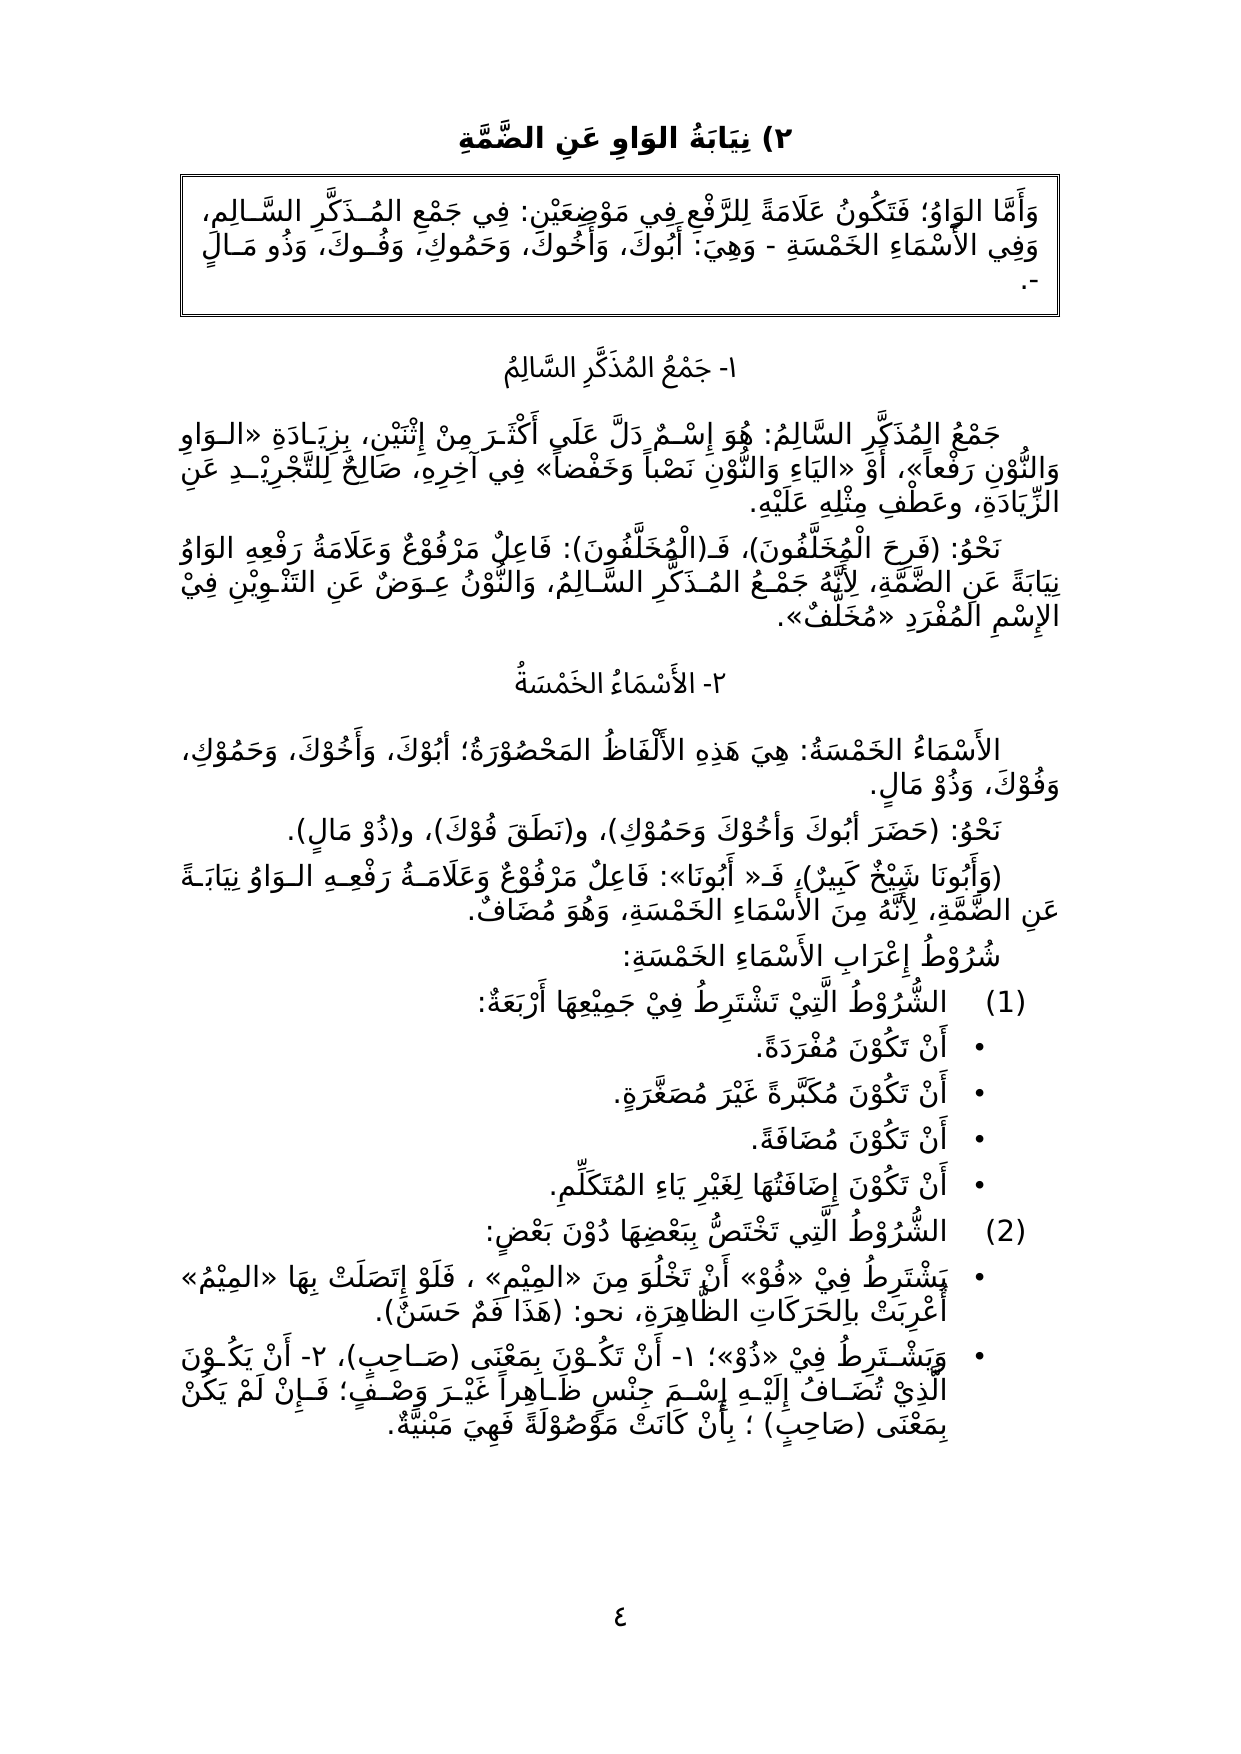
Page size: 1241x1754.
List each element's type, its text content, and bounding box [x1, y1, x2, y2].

list الشُّرُوْطُ الَّتِيْ تَشْتَرِطُ فِيْ جَمِيْعِهَا أَرْبَعَةٌ: [180, 985, 985, 1019]
subtitle ٢- الأَسْمَاءُ الخَمْسَةُ [180, 654, 1060, 715]
text وَأَمَّا الوَاوُ؛ فَتَكُونُ عَلَامَةً لِلرَّفْعِ فِي مَوْضِعَيْنِ: فِي جَمْعِ المُذَكَّرِ السَّالِمِ، وَفِي الأَسْمَاءِ الخَمْسَةِ - وَهِيَ: أَبُوكَ، وَأَخُوكَ، وَحَمُوكِ، وَفُوكَ، وَذُو مَالٍ -. [183, 177, 1057, 314]
text نَحْوُ: ﴿فَرِحَ الْمُخَلَّفُونَ﴾، فَـ(الْمُخَلَّفُونَ): فَاعِلٌ مَرْفُوْعٌ وَعَلَامَةُ رَفْعِهِ الوَاوُ نِيَابَةً عَنِ الضَّمَّةِ، لِأَنَّهُ جَمْعُ المُذَكَّرِ السَّالِمُ، وَالنُّوْنُ عِوَضٌ عَنِ التَنْوِيْنِ فِيْ الإِسْمِ المُفْرَدِ «مُخَلَّفٌ». [180, 531, 1060, 633]
text ﴿وَأَبُونَا شَيْخٌ كَبِيرٌ﴾، فَـ« أَبُونَا»: فَاعِلٌ مَرْفُوْعٌ وَعَلَامَةُ رَفْعِهِ الوَاوُ نِيَابَةً عَنِ الضَّمَّةِ، لِأَنَّهُ مِنَ الأَسْمَاءِ الخَمْسَةِ، وَهُوَ مُضَافٌ. [180, 859, 1060, 927]
text الأَسْمَاءُ الخَمْسَةُ: هِيَ هَذِهِ الأَلْفَاظُ المَحْصُوْرَةُ؛ أبُوْكَ، وَأَخُوْكَ، وَحَمُوْكِ، وَفُوْكَ، وَذُوْ مَالٍ. [180, 734, 1060, 802]
text جَمْعُ المُذَكَّرِ السَّالِمُ: هُوَ إِسْمٌ دَلَّ عَلَى أَكْثَرَ مِنْ إِثْنَيْنِ، بِزِيَادَةِ «الوَاوِ وَالنُّوْنِ رَفْعاً»، أَوْ «اليَاءِ وَالنُّوْنِ نَصْباً وَخَفْضاً» فِي آخِرِهِ، صَالِحٌ لِلتَّجْرِيْدِ عَنِ الزِّيَادَةِ، وعَطْفِ مِثْلِهِ عَلَيْهِ. [180, 417, 1060, 519]
list أَنْ تَكُوْنَ مُضَافَةً. [180, 1122, 985, 1156]
subtitle ١- جَمْعُ المُذَكَّرِ السَّالِمُ [180, 337, 1060, 399]
subtitle ٢) نِيَابَةُ الوَاوِ عَنِ الضَّمَّةِ [180, 121, 1060, 155]
text شُرُوْطُ إِعْرَابِ الأَسْمَاءِ الخَمْسَةِ: [180, 939, 1060, 973]
list الشُّرُوْطُ الَّتِي تَخْتَصُّ بِبَعْضِهَا دُوْنَ بَعْضٍ: [180, 1214, 985, 1248]
list أَنْ تَكُوْنَ مُكَبَّرةً غَيْرَ مُصَغَّرَةٍ. [180, 1077, 985, 1111]
list أَنْ تَكُوْنَ مُفْرَدَةً. [180, 1031, 985, 1065]
list وَيَشْتَرِطُ فِيْ «ذُوْ»؛ ١- أَنْ تَكُوْنَ بِمَعْنَى (صَاحِبٍ)، ٢- أَنْ يَكُوْنَ الَّذِيْ تُضَافُ إِلَيْهِ إِسْمَ جِنْسٍ ظَاهِراً غَيْرَ وَصْفٍ؛ فَإِنْ لَمْ يَكُنْ بِمَعْنَى (صَاحِبٍ) ؛ بِأَنْ كَانَتْ مَوْصُوْلَةً فَهِيَ مَبْنيَّةٌ. [180, 1340, 985, 1442]
list يَشْتَرِطُ فِيْ «فُوْ» أَنْ تَخْلُوَ مِنَ «المِيْمِ» ، فَلَوْ إِتَصَلَتْ بِهَا «المِيْمُ» أُعْرِبَتْ باِلحَرَكَاتِ الظَّاهِرَةِ، نحو: (هَذَا فَمٌ حَسَنٌ). [180, 1260, 985, 1328]
text نَحْوُ: (حَضَرَ أبُوكَ وَأخُوْكَ وَحَمُوْكِ)، و(نَطَقَ فُوْكَ)، و(ذُوْ مَالٍ). [180, 813, 1060, 847]
list أَنْ تَكُوْنَ إِضَافَتُهَا لِغَيْرِ يَاءِ المُتَكَلِّمِ. [180, 1168, 985, 1202]
